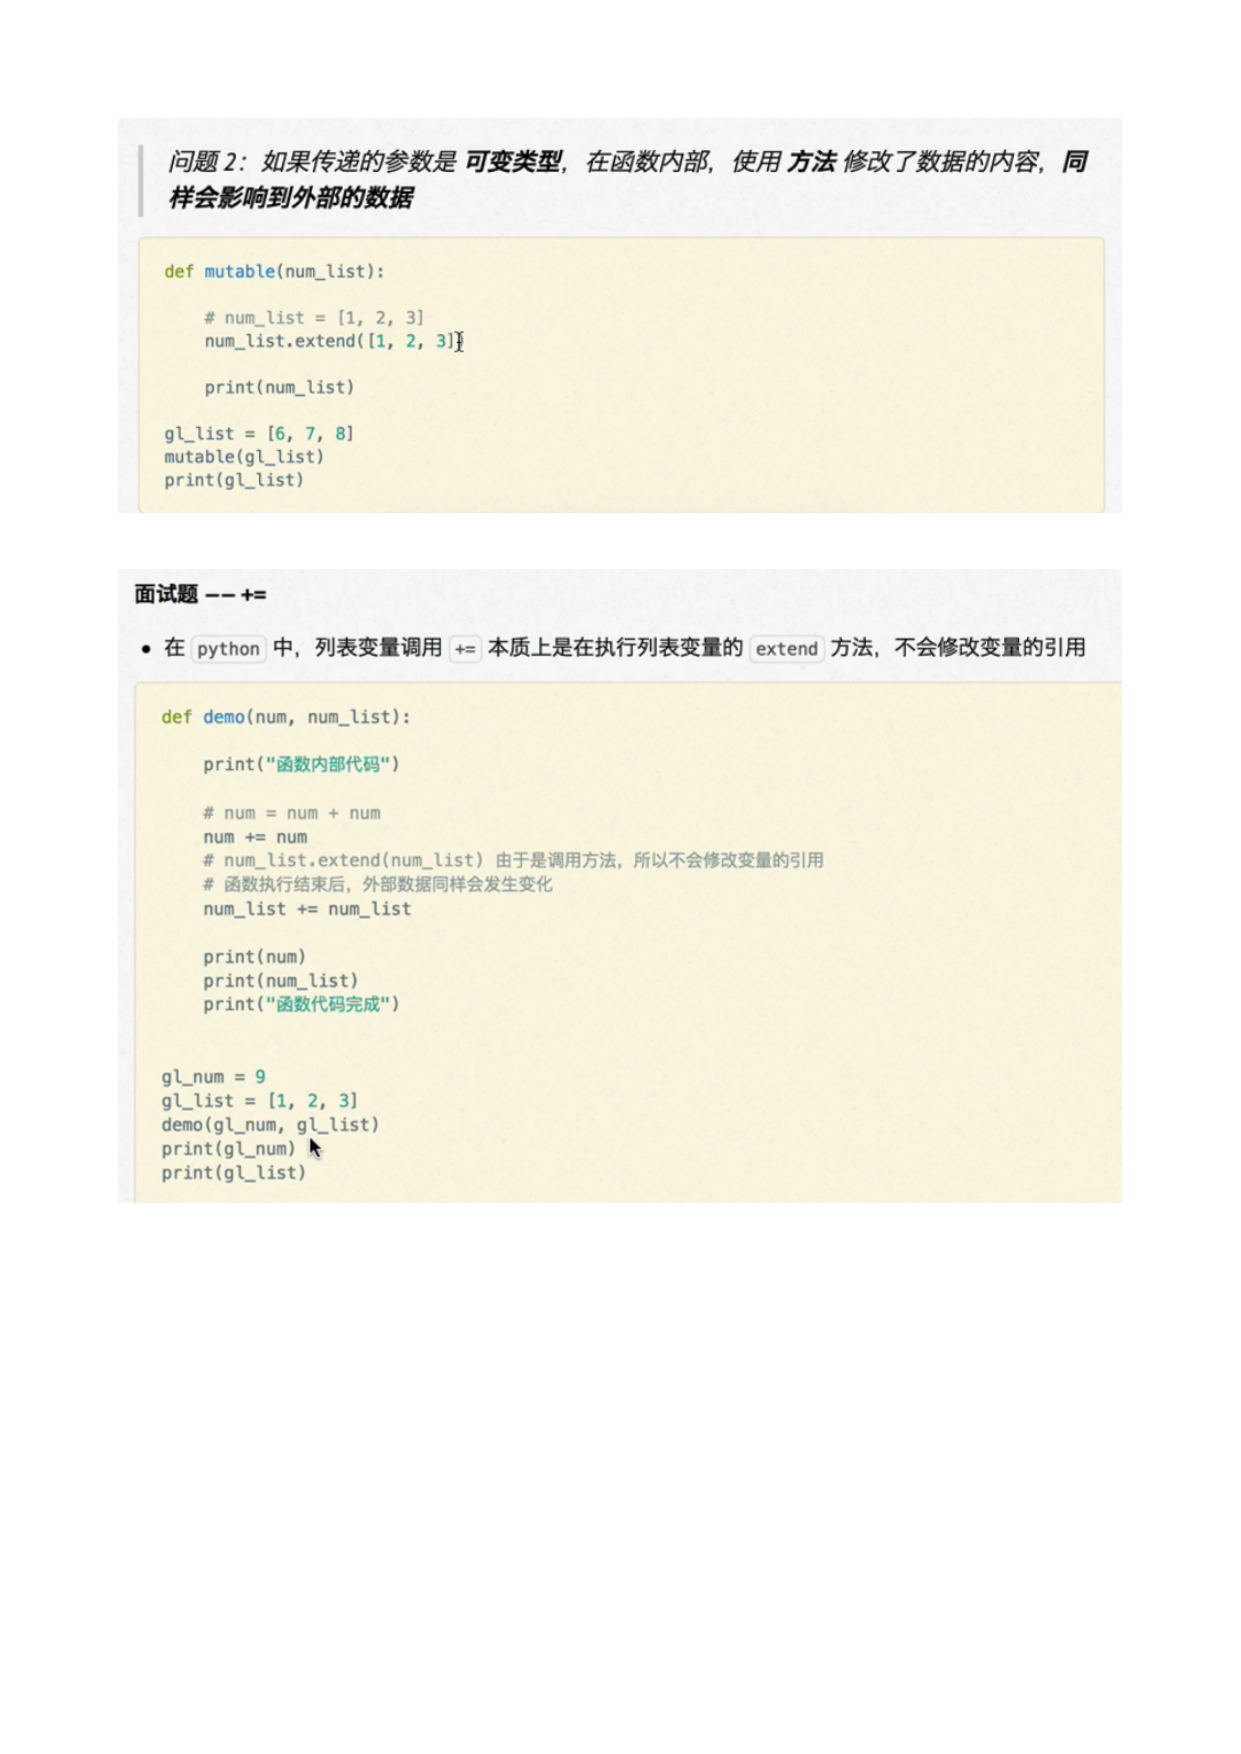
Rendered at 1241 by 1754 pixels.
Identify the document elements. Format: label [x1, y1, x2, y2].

picture [118, 569, 1123, 1203]
picture [118, 118, 1123, 513]
